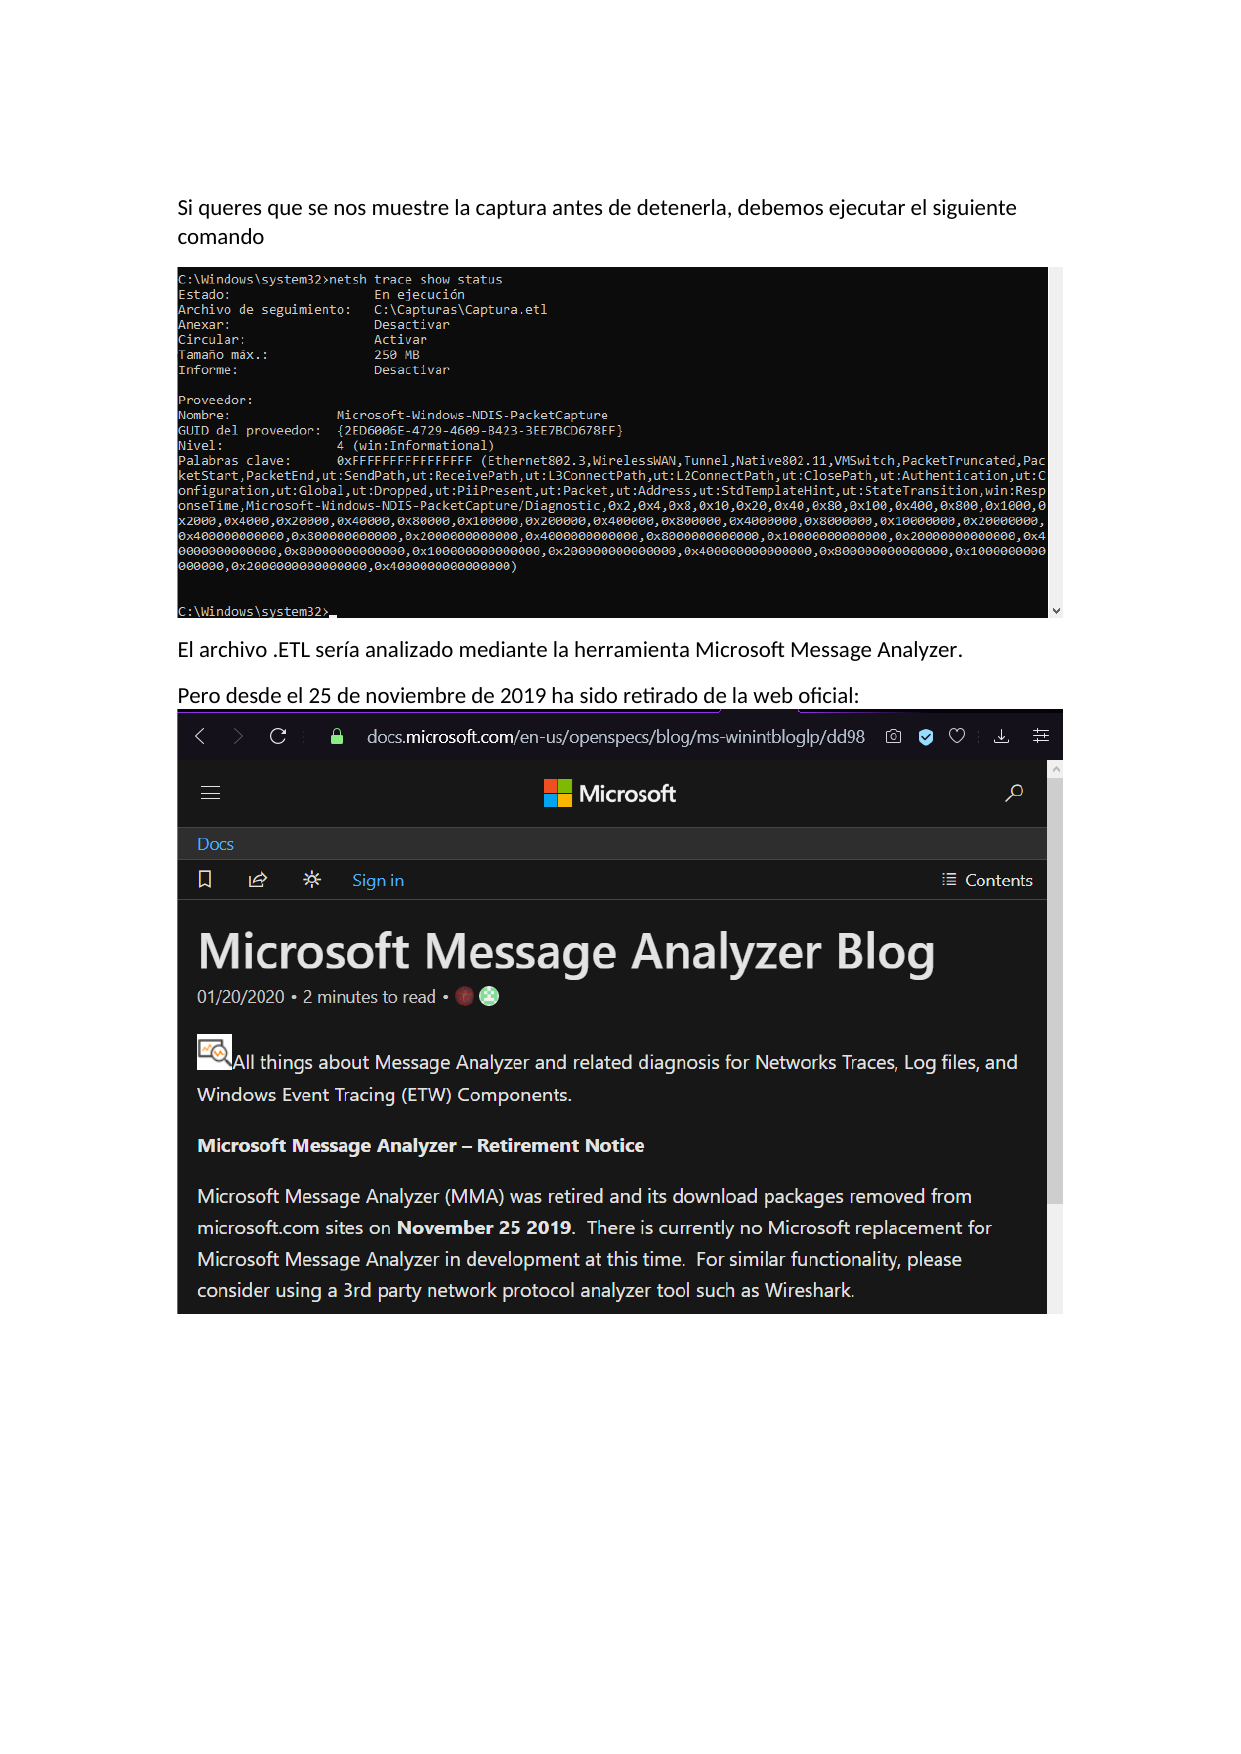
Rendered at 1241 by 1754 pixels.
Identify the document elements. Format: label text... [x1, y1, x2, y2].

text El archivo .ETL sería analizado mediante la herramienta Microsoft Message Analyzer. [177, 635, 1063, 663]
text Si queres que se nos muestre la captura antes de detenerla, debemos ejecutar el siguiente comando [177, 193, 1063, 250]
text Pero desde el 25 de noviembre de 2019 ha sido retirado de la web oficial: [177, 681, 1063, 709]
